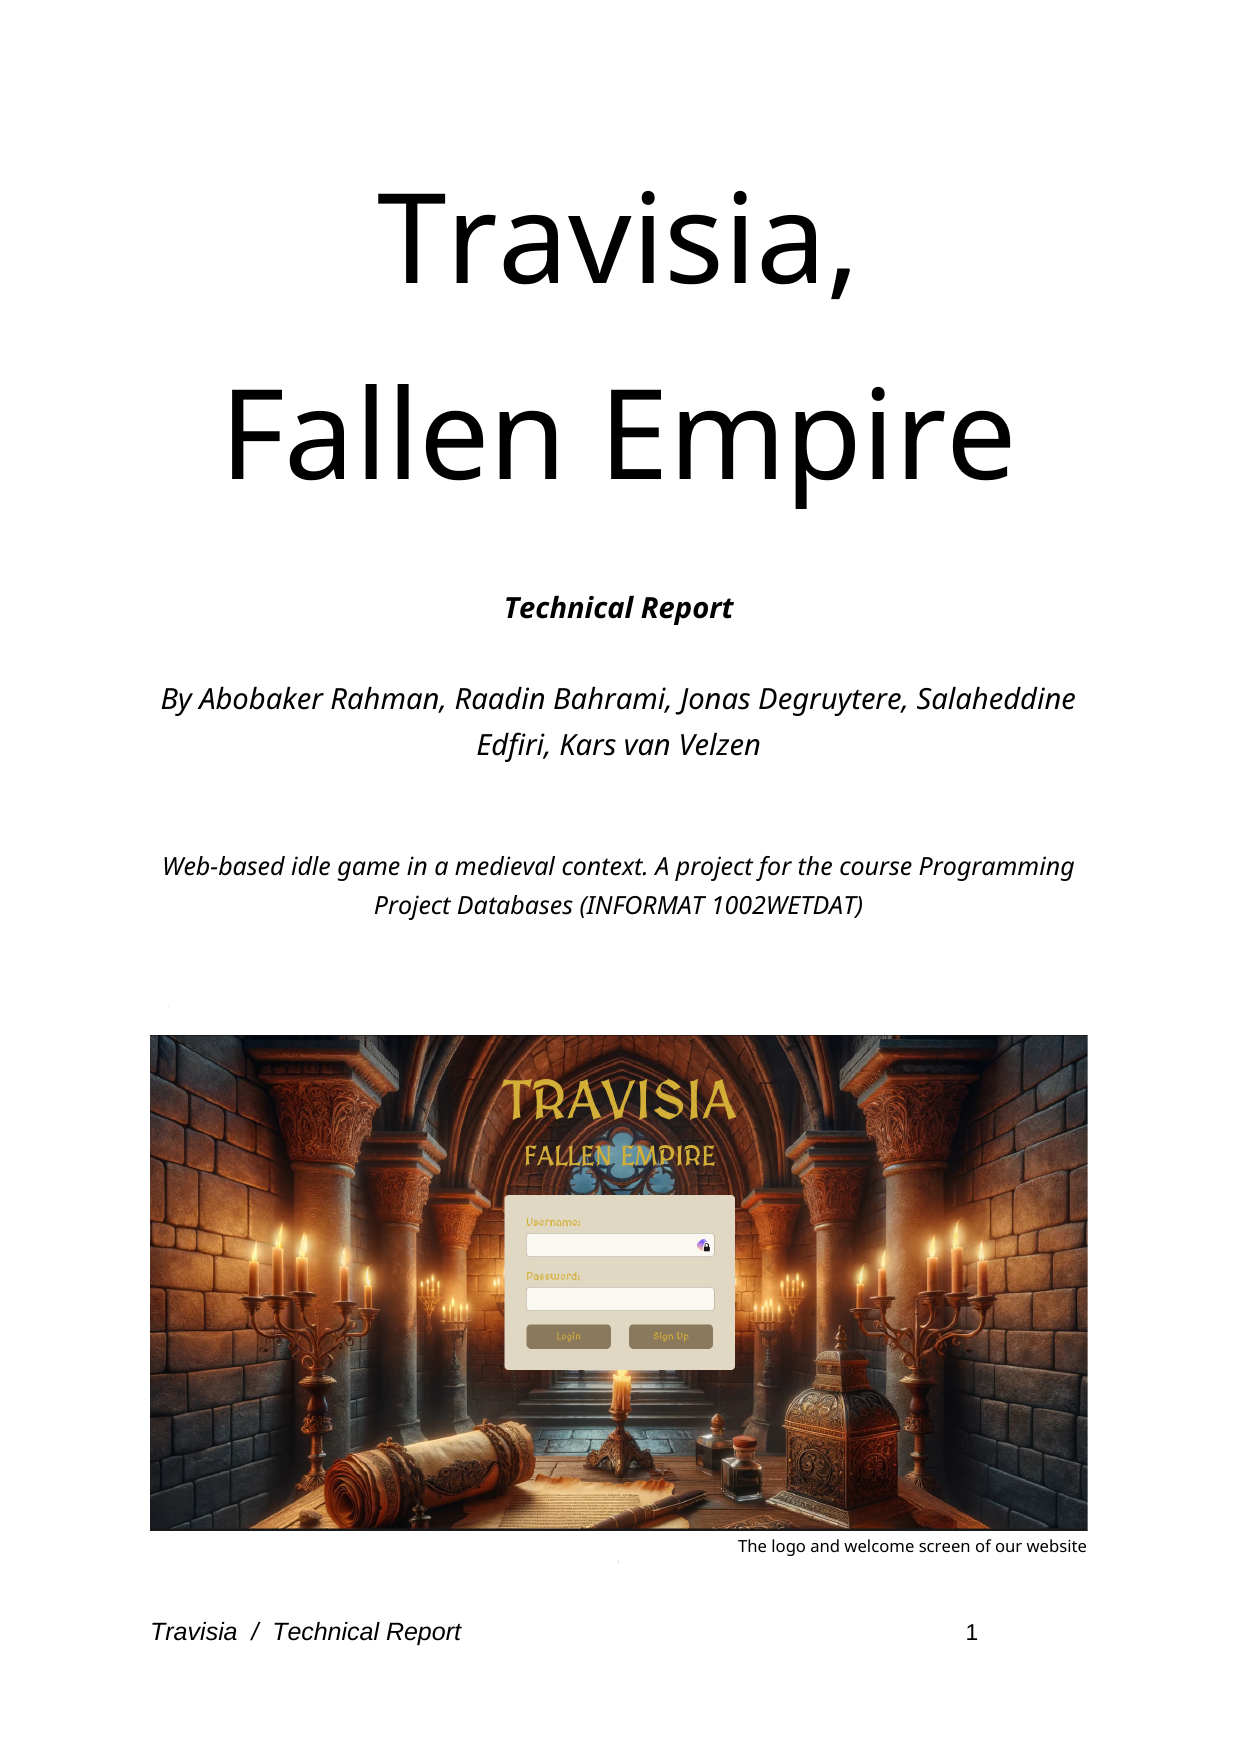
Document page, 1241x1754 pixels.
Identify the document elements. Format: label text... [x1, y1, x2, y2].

picture [150, 1035, 1088, 1531]
text Fallen Empire [150, 346, 1087, 516]
text By Abobaker Rahman, Raadin Bahrami, Jonas Degruytere, Salaheddine Edfiri, Kars van Velzen [150, 678, 1087, 764]
text Technical Report [150, 587, 1087, 627]
text Travisia, [150, 150, 1087, 320]
text The logo and welcome screen of our website [675, 1535, 1087, 1557]
text Web-based idle game in a medieval context. A project for the course Programming Project Databases (INFORMAT 1002WETDAT) [150, 848, 1087, 921]
